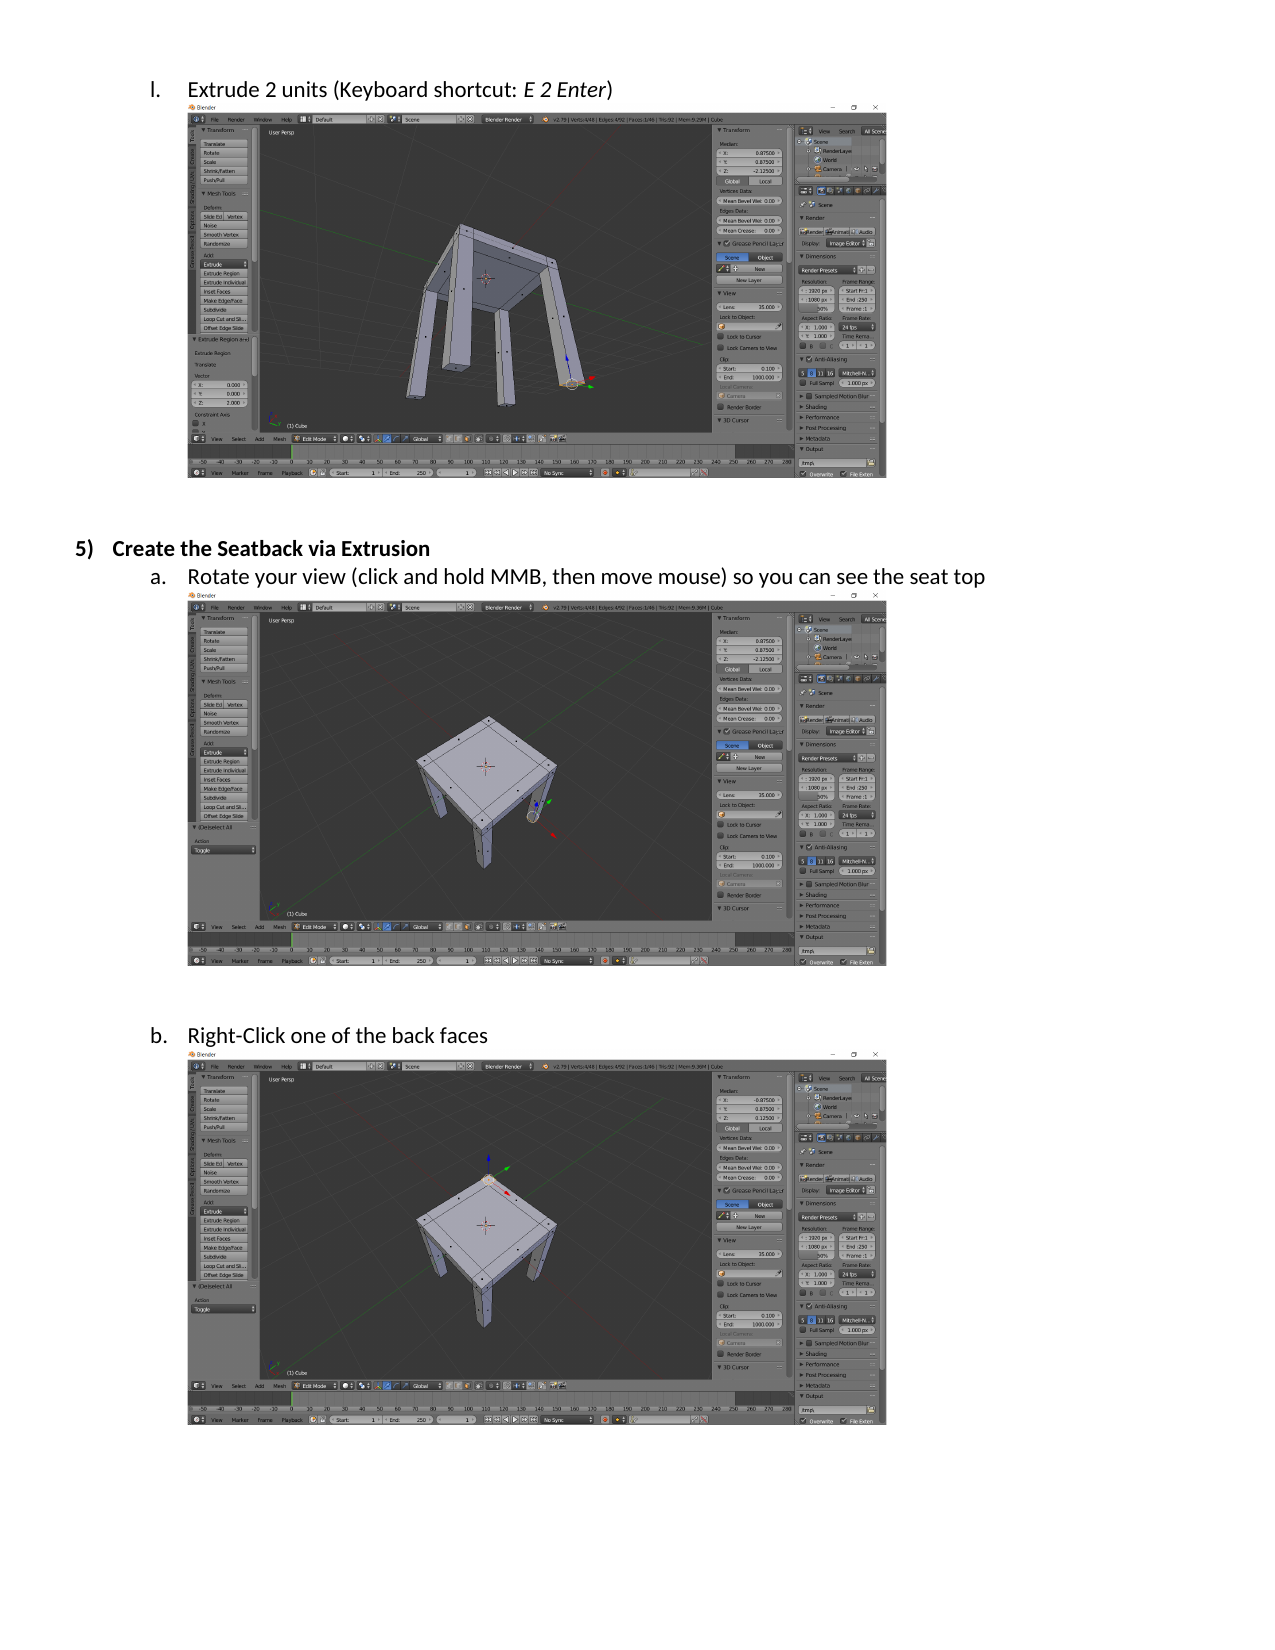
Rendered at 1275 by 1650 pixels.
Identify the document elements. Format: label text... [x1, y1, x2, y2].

list Extrude 2 units (Keyboard shortcut: E 2 Enter) [150, 75, 1200, 103]
list Right-Click one of the back faces [150, 1021, 1200, 1452]
list Rotate your view (click and hold MMB, then move mouse) so you can see the seat top [150, 562, 1200, 993]
list Create the Seatback via Extrusion [75, 534, 1200, 562]
